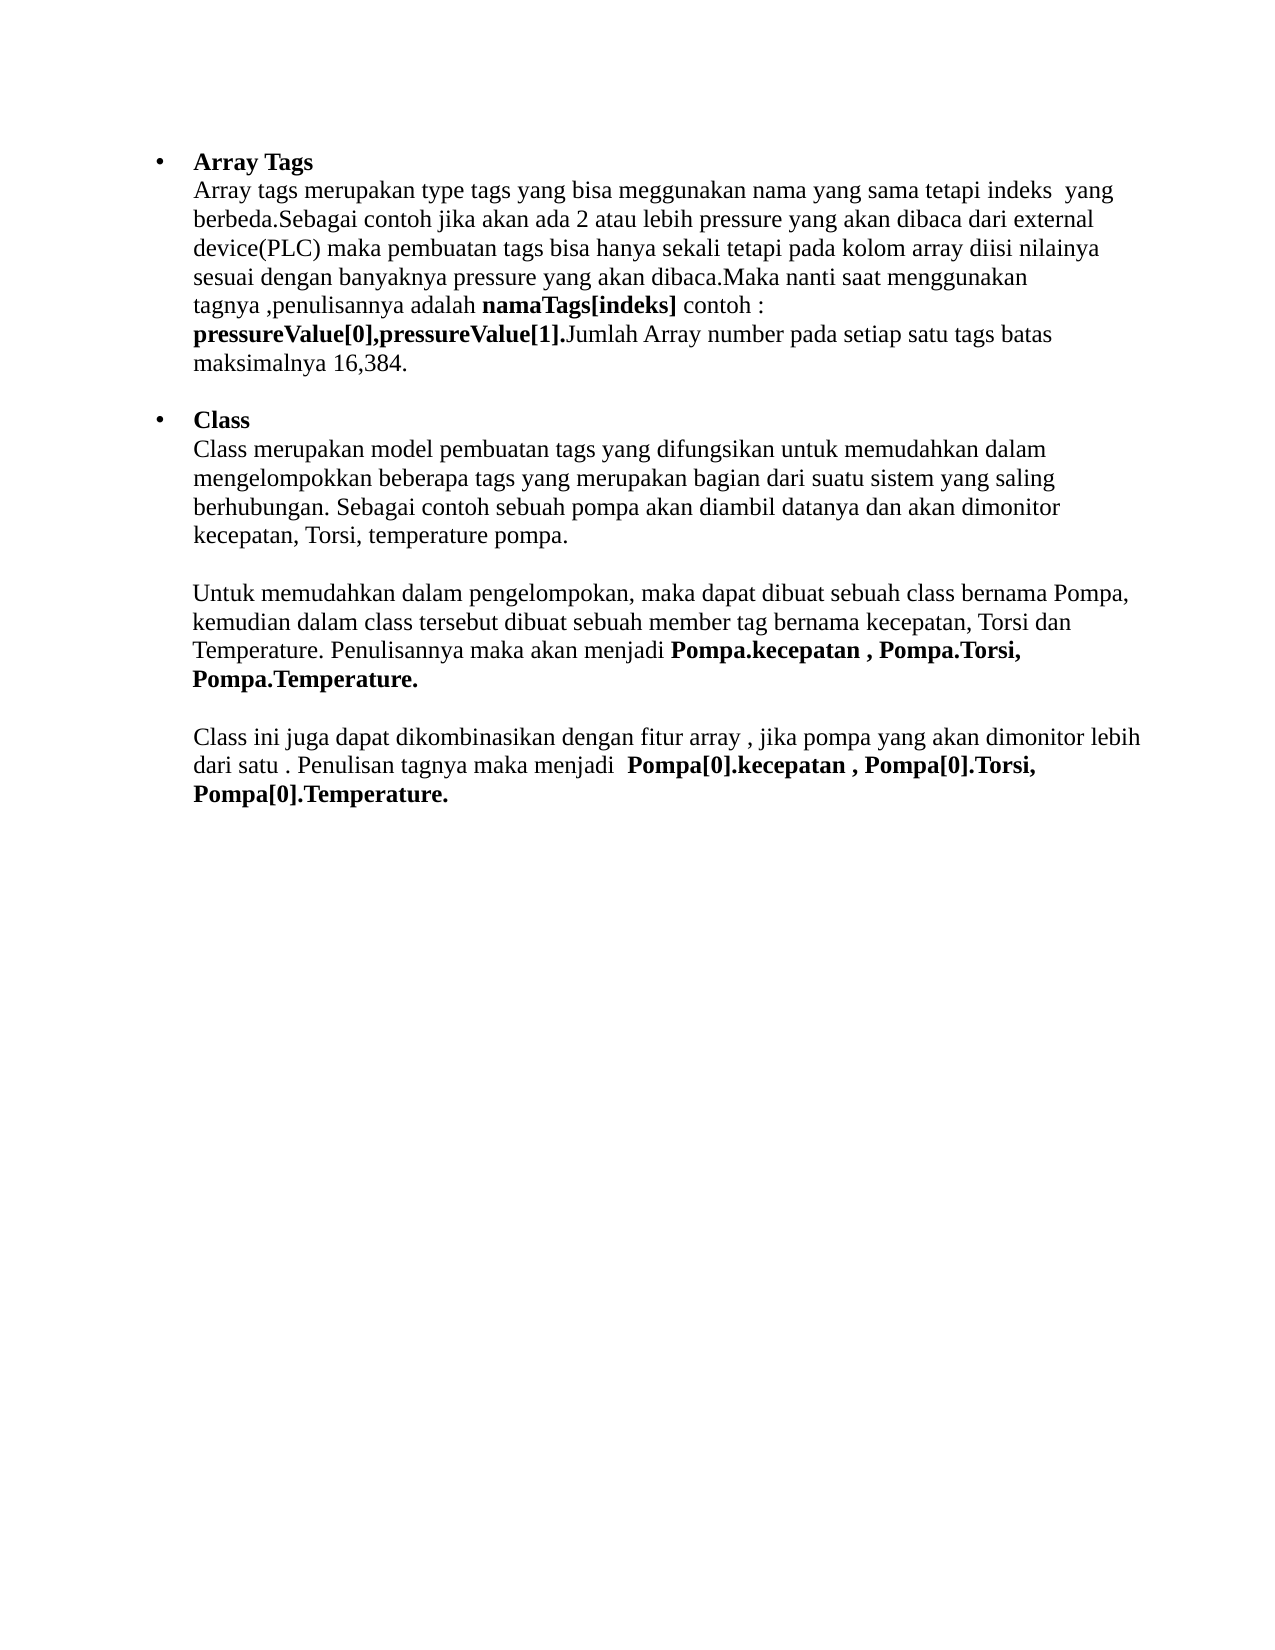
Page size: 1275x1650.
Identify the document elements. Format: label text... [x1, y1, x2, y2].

list Class [156, 406, 1157, 434]
text Untuk memudahkan dalam pengelompokan, maka dapat dibuat sebuah class bernama Pompa, kemudian dalam class tersebut dibuat sebuah member tag bernama kecepatan, Torsi dan Temperature. Penulisannya maka akan menjadi Pompa.kecepatan , Pompa.Torsi, Pompa.Temperature. [118, 578, 1157, 693]
list Class merupakan model pembuatan tags yang difungsikan untuk memudahkan dalam mengelompokkan beberapa tags yang merupakan bagian dari suatu sistem yang saling berhubungan. Sebagai contoh sebuah pompa akan diambil datanya dan akan dimonitor kecepatan, Torsi, temperature pompa. [156, 434, 1157, 549]
list Array tags merupakan type tags yang bisa meggunakan nama yang sama tetapi indeks yang berbeda.Sebagai contoh jika akan ada 2 atau lebih pressure yang akan dibaca dari external device(PLC) maka pembuatan tags bisa hanya sekali tetapi pada kolom array diisi nilainya sesuai dengan banyaknya pressure yang akan dibaca.Maka nanti saat menggunakan tagnya ,penulisannya adalah namaTags[indeks] contoh : pressureValue[0],pressureValue[1].Jumlah Array number pada setiap satu tags batas maksimalnya 16,384. [156, 176, 1157, 377]
list Array Tags [156, 147, 1157, 176]
list Class ini juga dapat dikombinasikan dengan fitur array , jika pompa yang akan dimonitor lebih dari satu . Penulisan tagnya maka menjadi Pompa[0].kecepatan , Pompa[0].Torsi, Pompa[0].Temperature. [156, 722, 1157, 808]
